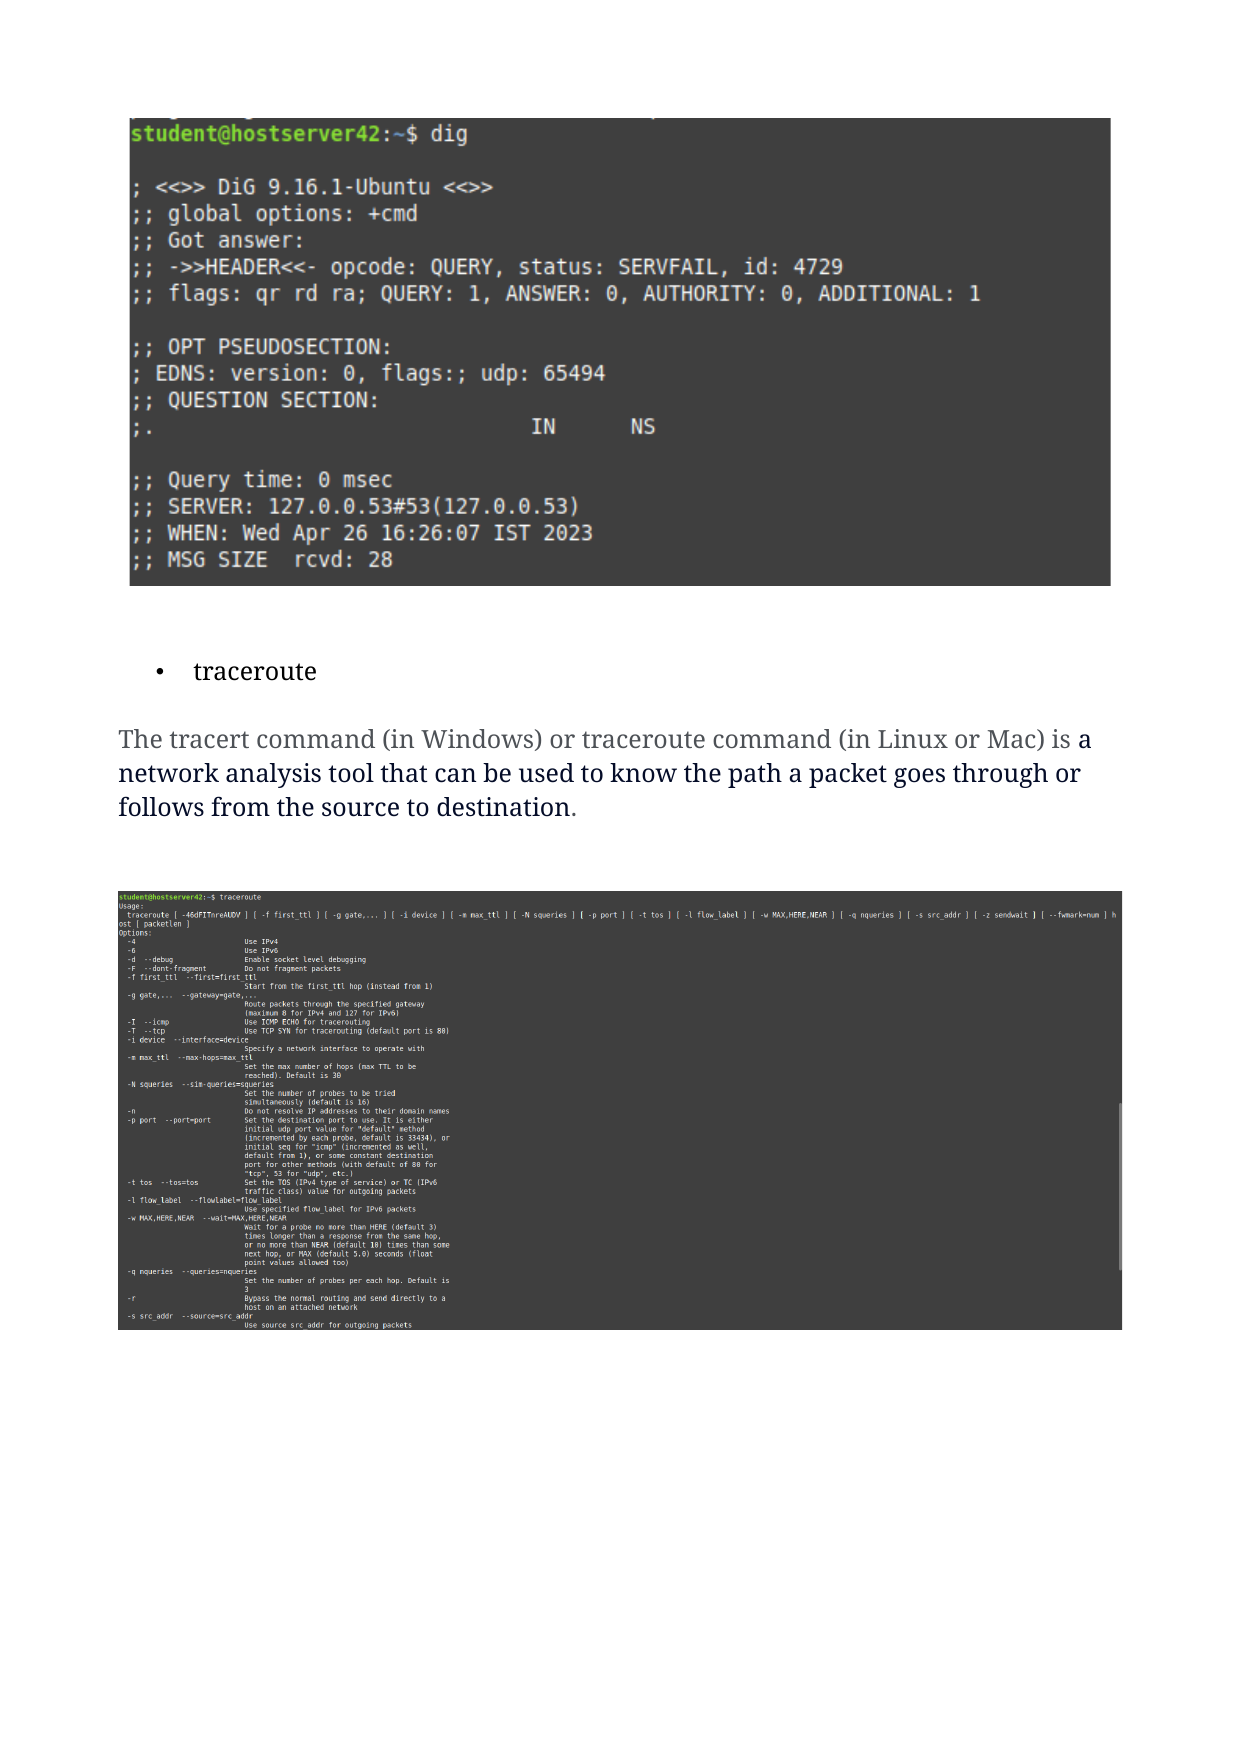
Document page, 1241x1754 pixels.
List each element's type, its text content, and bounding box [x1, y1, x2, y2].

list traceroute [156, 653, 1122, 687]
picture [129, 118, 1111, 586]
picture [118, 891, 1123, 1330]
text The tracert command (in Windows) or traceroute command (in Linux or Mac) is a network analysis tool that can be used to know the path a packet goes through or follows from the source to destination. [118, 722, 1122, 824]
